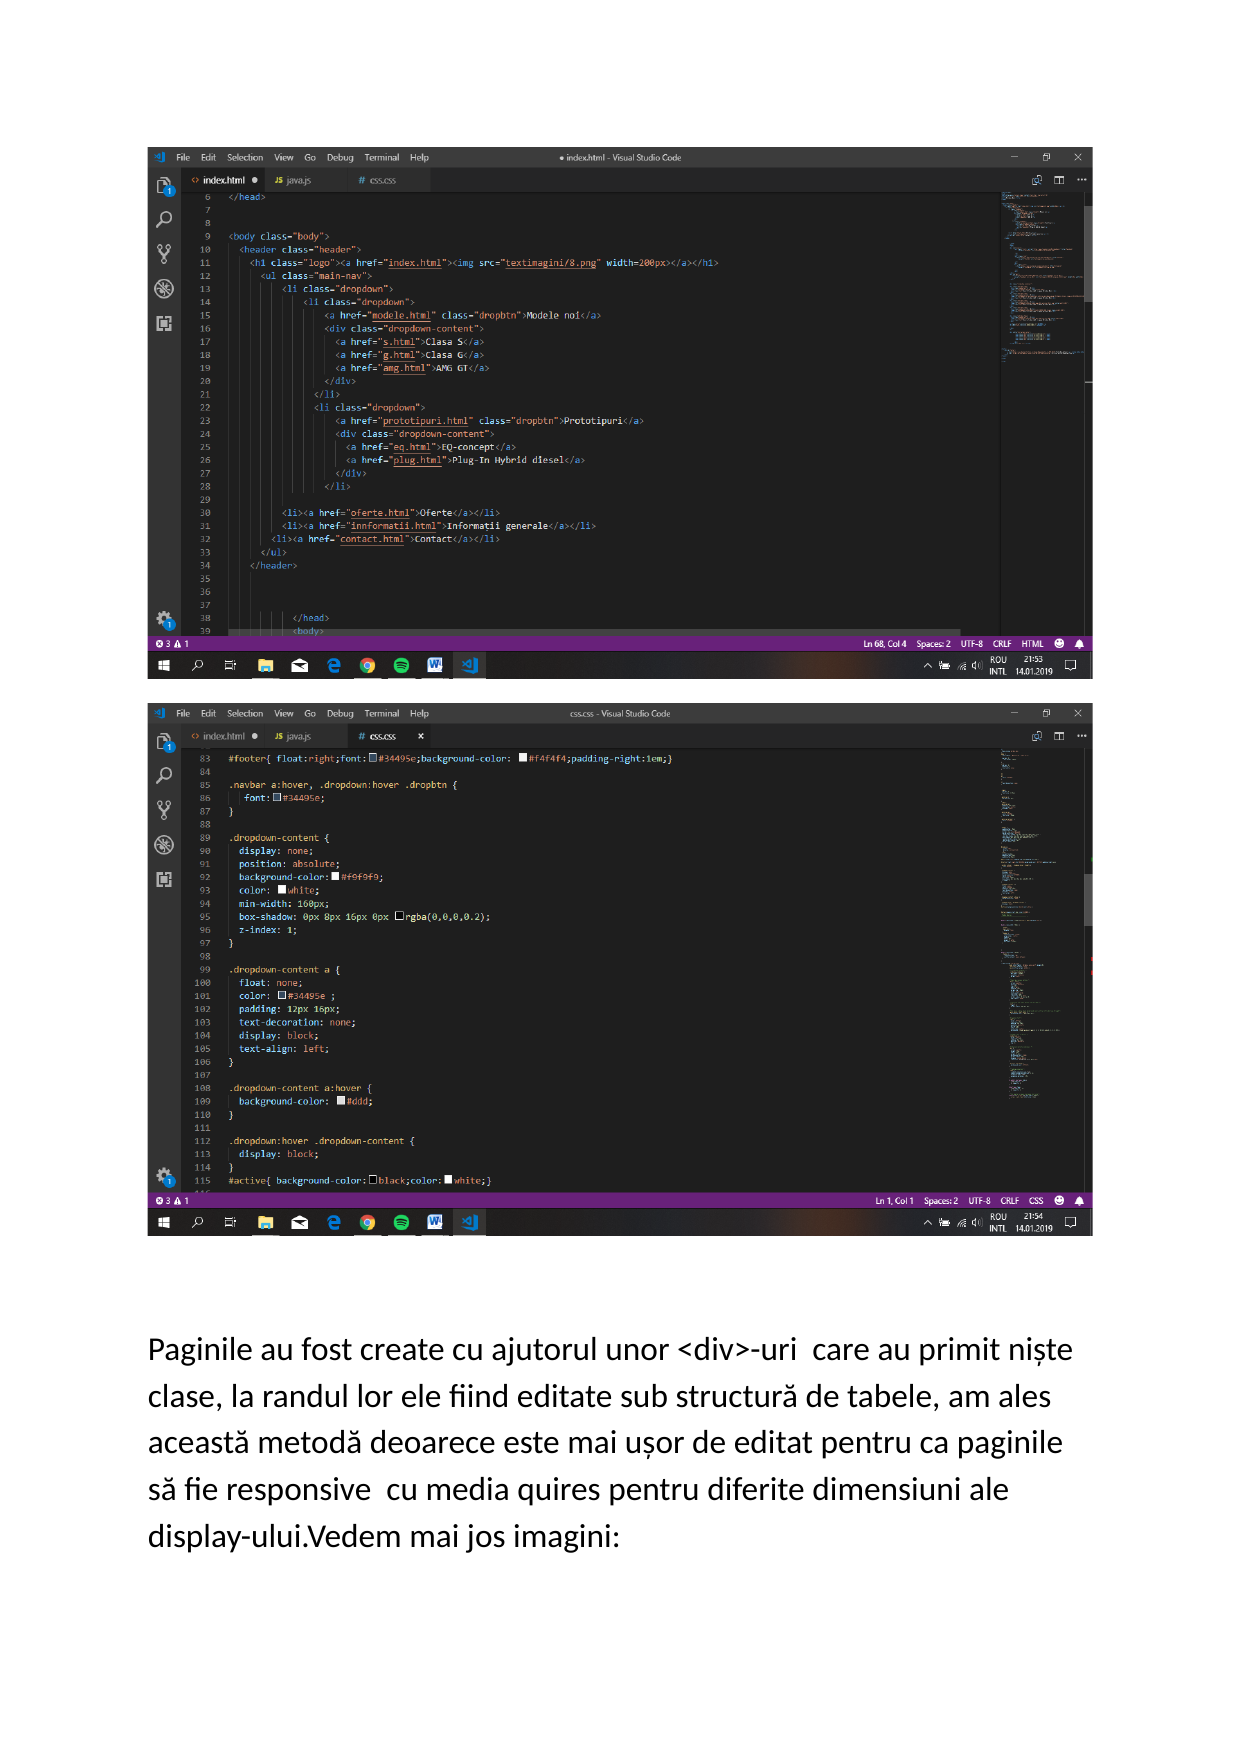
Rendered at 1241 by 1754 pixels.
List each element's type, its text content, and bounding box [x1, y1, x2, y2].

text Paginile au fost create cu ajutorul unor <div>-uri care au primit niște clase, la randul lor ele fiind editate sub structură de tabele, am ales această metodă deoarece este mai ușor de editat pentru ca paginile să fie responsive cu media quires pentru diferite dimensiuni ale display-ului.Vedem mai jos imagini: [148, 1328, 1093, 1556]
